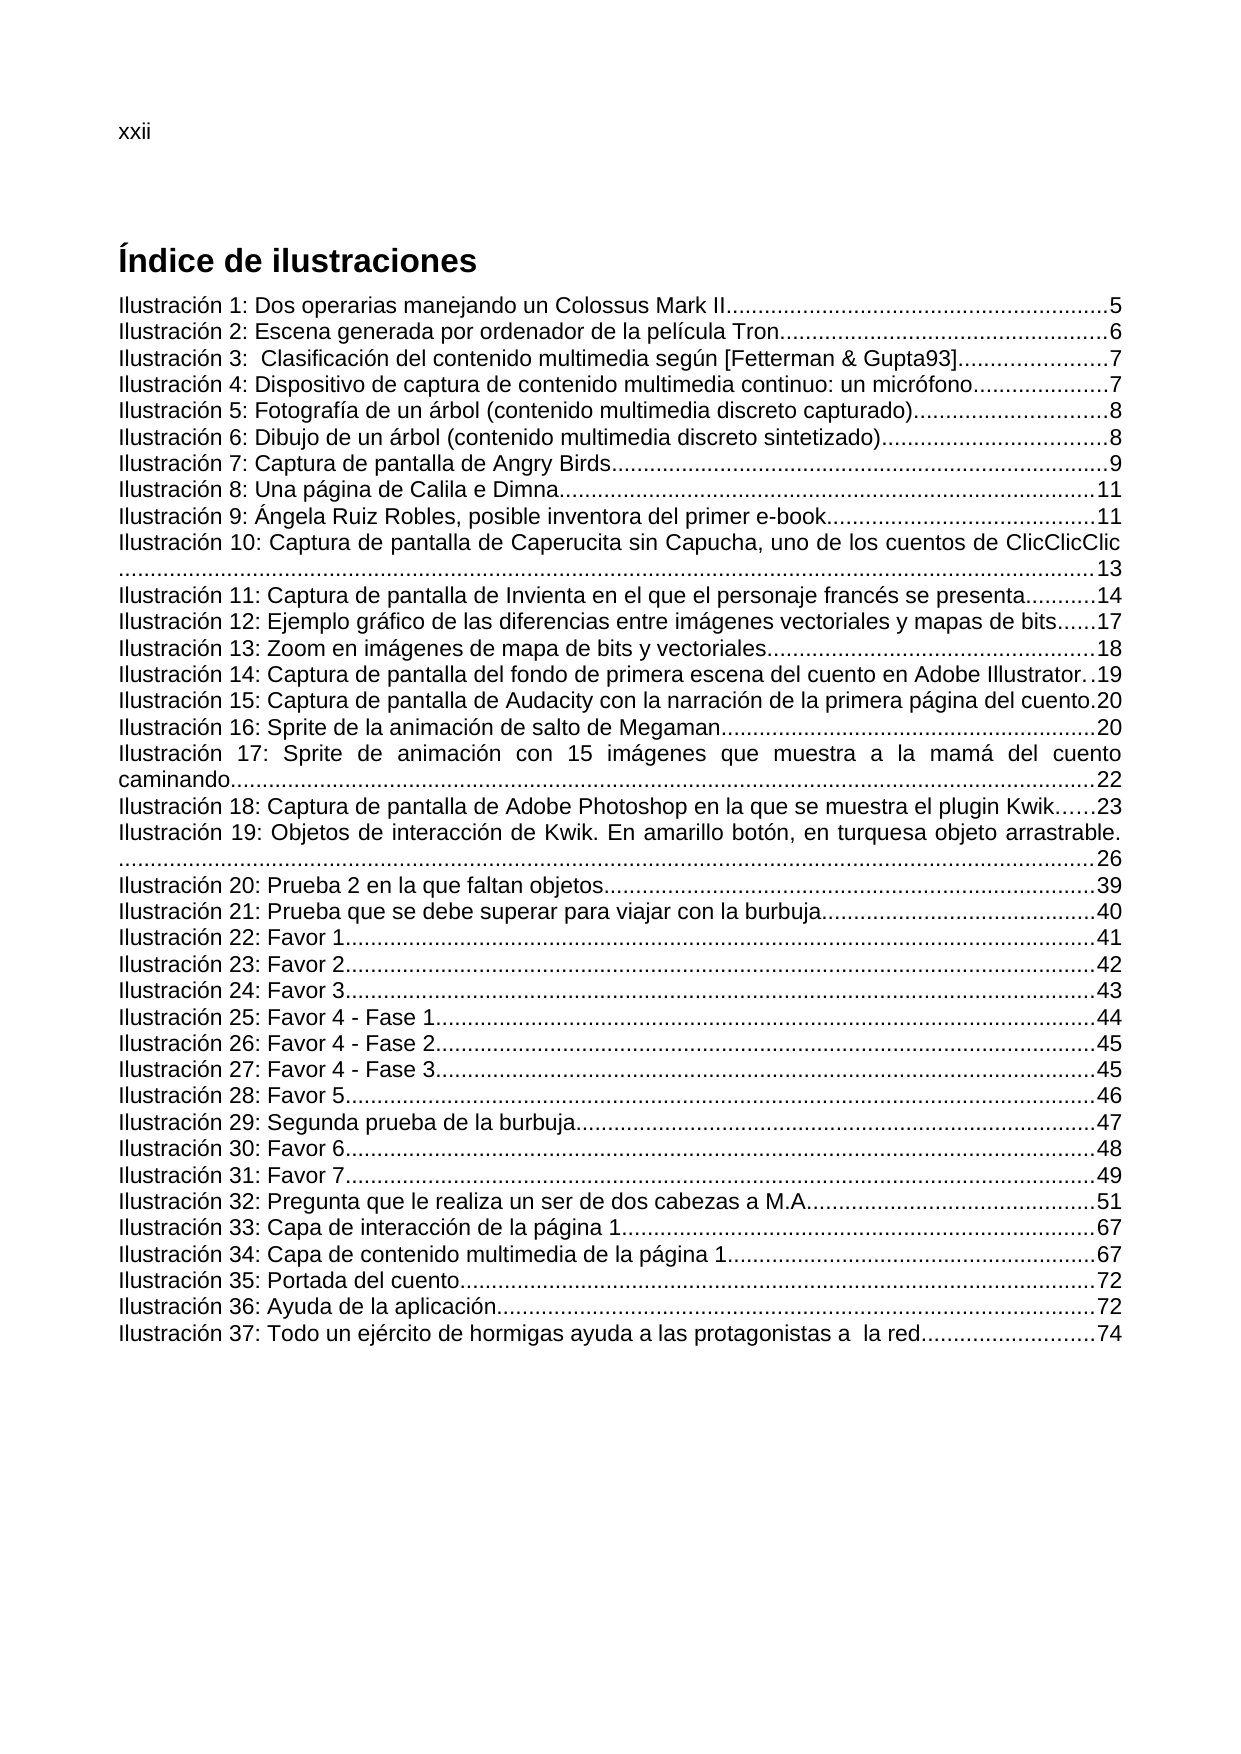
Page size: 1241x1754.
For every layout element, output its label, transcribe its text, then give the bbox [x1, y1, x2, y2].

text Ilustración 26: Favor 4 - Fase 2 45 [118, 1030, 1122, 1056]
text Ilustración 16: Sprite de la animación de salto de Megaman 20 [118, 713, 1122, 740]
text Ilustración 27: Favor 4 - Fase 3 45 [118, 1056, 1122, 1082]
subtitle Índice de ilustraciones [118, 241, 1122, 279]
text Ilustración 33: Capa de interacción de la página 1 67 [118, 1214, 1122, 1241]
text Ilustración 35: Portada del cuento 72 [118, 1267, 1122, 1293]
text Ilustración 12: Ejemplo gráfico de las diferencias entre imágenes vectoriales y mapas de bits 17 [118, 608, 1122, 634]
text Ilustración 2: Escena generada por ordenador de la película Tron 6 [118, 318, 1122, 344]
text Ilustración 25: Favor 4 - Fase 1 44 [118, 1003, 1122, 1030]
text Ilustración 24: Favor 3 43 [118, 977, 1122, 1003]
text Ilustración 17: Sprite de animación con 15 imágenes que muestra a la mamá del cuento caminando 22 [118, 740, 1122, 793]
text Ilustración 3: Clasificación del contenido multimedia según [Fetterman & Gupta93] 7 [118, 344, 1122, 371]
text Ilustración 28: Favor 5 46 [118, 1082, 1122, 1109]
text Ilustración 29: Segunda prueba de la burbuja 47 [118, 1109, 1122, 1135]
text Ilustración 13: Zoom en imágenes de mapa de bits y vectoriales 18 [118, 634, 1122, 661]
text Ilustración 19: Objetos de interacción de Kwik. En amarillo botón, en turquesa objeto arrastrable. 26 [118, 819, 1122, 872]
text Ilustración 7: Captura de pantalla de Angry Birds 9 [118, 450, 1122, 476]
text Ilustración 20: Prueba 2 en la que faltan objetos 39 [118, 872, 1122, 898]
text Ilustración 6: Dibujo de un árbol (contenido multimedia discreto sintetizado) 8 [118, 424, 1122, 450]
text Ilustración 23: Favor 2 42 [118, 951, 1122, 977]
text Ilustración 8: Una página de Calila e Dimna 11 [118, 476, 1122, 503]
text Ilustración 5: Fotografía de un árbol (contenido multimedia discreto capturado) 8 [118, 397, 1122, 424]
text Ilustración 9: Ángela Ruiz Robles, posible inventora del primer e-book 11 [118, 503, 1122, 529]
text Ilustración 10: Captura de pantalla de Caperucita sin Capucha, uno de los cuentos de ClicClicClic 13 [118, 529, 1122, 582]
text Ilustración 18: Captura de pantalla de Adobe Photoshop en la que se muestra el plugin Kwik 23 [118, 793, 1122, 819]
text Ilustración 14: Captura de pantalla del fondo de primera escena del cuento en Adobe Illustrator 19 [118, 661, 1122, 687]
text Ilustración 30: Favor 6 48 [118, 1135, 1122, 1162]
text Ilustración 21: Prueba que se debe superar para viajar con la burbuja 40 [118, 898, 1122, 924]
text Ilustración 36: Ayuda de la aplicación 72 [118, 1293, 1122, 1320]
text Ilustración 34: Capa de contenido multimedia de la página 1 67 [118, 1241, 1122, 1267]
text Ilustración 1: Dos operarias manejando un Colossus Mark II 5 [118, 292, 1122, 318]
text Ilustración 37: Todo un ejército de hormigas ayuda a las protagonistas a la red 74 [118, 1320, 1122, 1346]
text Ilustración 22: Favor 1 41 [118, 924, 1122, 951]
text Ilustración 31: Favor 7 49 [118, 1162, 1122, 1188]
text Ilustración 4: Dispositivo de captura de contenido multimedia continuo: un micrófono. 7 [118, 371, 1122, 397]
text Ilustración 32: Pregunta que le realiza un ser de dos cabezas a M.A. 51 [118, 1188, 1122, 1214]
text Ilustración 15: Captura de pantalla de Audacity con la narración de la primera página del cuento 20 [118, 687, 1122, 713]
text Ilustración 11: Captura de pantalla de Invienta en el que el personaje francés se presenta. 14 [118, 582, 1122, 608]
